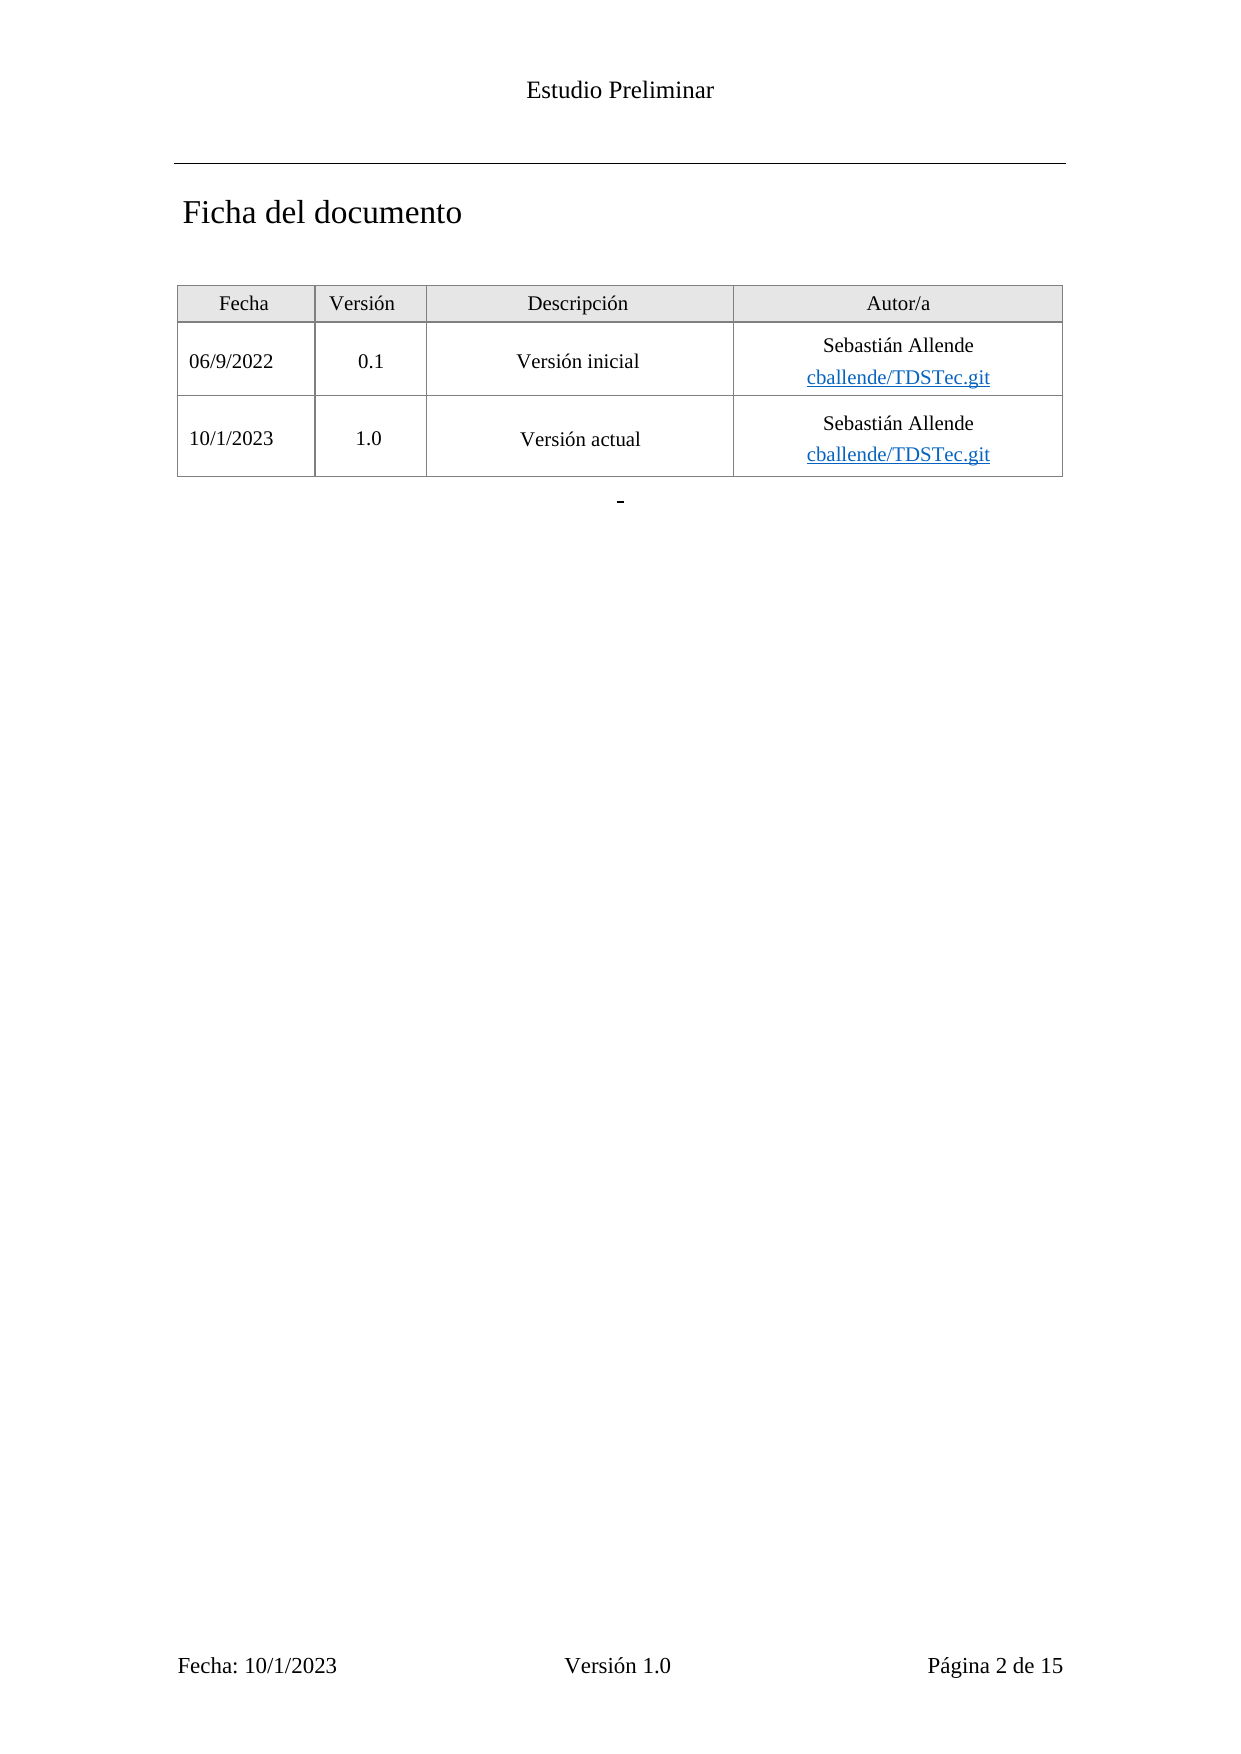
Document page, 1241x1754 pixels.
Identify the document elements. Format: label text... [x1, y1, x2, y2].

table_header Fecha [178, 286, 314, 321]
table_cell Sebastián Allende cballende/TDSTec.git [734, 323, 1062, 395]
table_cell Versión inicial [427, 323, 733, 395]
table_cell 0.1 [316, 323, 426, 395]
table_cell 06/9/2022 [178, 323, 314, 395]
table_header Versión [316, 286, 426, 321]
table_cell 10/1/2023 [178, 396, 314, 476]
table_cell 1.0 [316, 396, 426, 476]
table_cell Versión actual [427, 396, 733, 476]
table_cell Sebastián Allende cballende/TDSTec.git [734, 396, 1062, 476]
table_header Descripción [427, 286, 733, 321]
text Ficha del documento [177, 192, 1063, 230]
table_header Autor/a [734, 286, 1062, 321]
